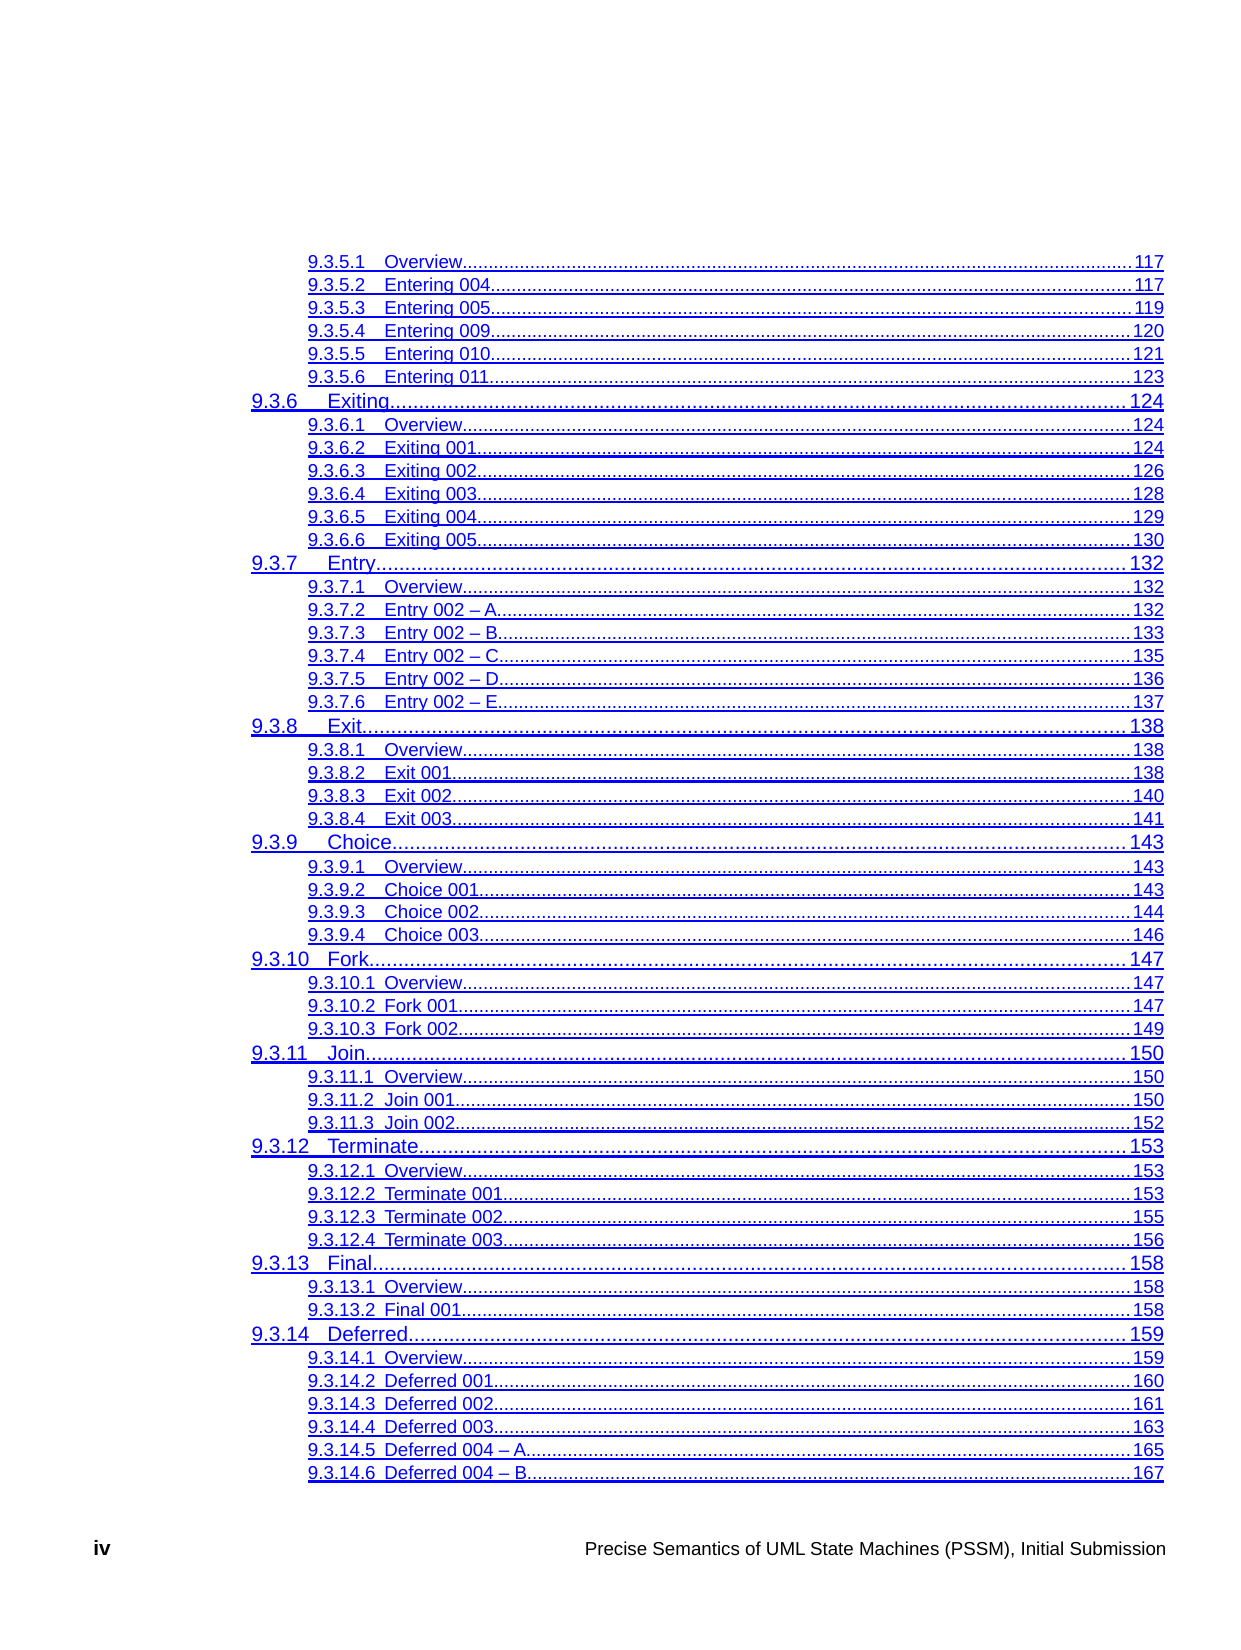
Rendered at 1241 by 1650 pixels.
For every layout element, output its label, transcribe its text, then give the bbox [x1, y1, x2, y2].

text 9.3.12.4 Terminate 003 156 [308, 1227, 1164, 1247]
text 9.3.14.3 Deferred 002 161 [308, 1392, 1164, 1412]
text 9.3.12.1 Overview 153 [308, 1158, 1164, 1178]
text 9.3.11.1 Overview 150 [308, 1064, 1164, 1085]
text 9.3.13.2 Final 001 158 [308, 1298, 1164, 1318]
text 9.3.14.6 Deferred 004 – B 167 [308, 1460, 1164, 1480]
text 9.3.6.4 Exiting 003 128 [308, 481, 1164, 501]
text 9.3.14.1 Overview 159 [308, 1346, 1164, 1366]
text 9.3.6.6 Exiting 005 130 [308, 527, 1164, 547]
text 9.3.10.3 Fork 002 149 [308, 1017, 1164, 1037]
text 9.3.10 Fork 147 [251, 946, 1164, 968]
text 9.3.8 Exit 138 [251, 712, 1164, 734]
text 9.3.11 Join 150 [251, 1039, 1164, 1061]
text 9.3.8.4 Exit 003 141 [308, 806, 1164, 826]
text 9.3.5.5 Entering 010 121 [308, 342, 1164, 362]
text 9.3.8.2 Exit 001 138 [308, 760, 1164, 780]
text 9.3.7.2 Entry 002 – A 132 [308, 598, 1164, 618]
text 9.3.9.2 Choice 001 143 [308, 877, 1164, 897]
text 9.3.11.3 Join 002 152 [308, 1110, 1164, 1130]
text 9.3.8.1 Overview 138 [308, 737, 1164, 758]
text 9.3.12 Terminate 153 [251, 1133, 1164, 1155]
text 9.3.11.2 Join 001 150 [308, 1087, 1164, 1108]
text 9.3.7.4 Entry 002 – C 135 [308, 644, 1164, 664]
text 9.3.7.3 Entry 002 – B 133 [308, 621, 1164, 641]
text 9.3.9 Choice 143 [251, 829, 1164, 851]
text 9.3.5.3 Entering 005 119 [308, 296, 1164, 316]
text 9.3.14.5 Deferred 004 – A 165 [308, 1437, 1164, 1458]
text 9.3.6.3 Exiting 002 126 [308, 458, 1164, 478]
text 9.3.13 Final 158 [251, 1250, 1164, 1272]
text 9.3.5.1 Overview 117 [308, 250, 1164, 270]
text 9.3.6.1 Overview 124 [308, 412, 1164, 433]
text 9.3.14.2 Deferred 001 160 [308, 1369, 1164, 1389]
text 9.3.13.1 Overview 158 [308, 1275, 1164, 1295]
text 9.3.10.2 Fork 001 147 [308, 994, 1164, 1014]
text 9.3.7 Entry 132 [251, 550, 1164, 572]
text 9.3.12.2 Terminate 001 153 [308, 1181, 1164, 1201]
text 9.3.6.5 Exiting 004 129 [308, 504, 1164, 524]
text 9.3.9.4 Choice 003 146 [308, 923, 1164, 943]
text 9.3.14.4 Deferred 003 163 [308, 1414, 1164, 1435]
text 9.3.7.1 Overview 132 [308, 575, 1164, 595]
text 9.3.9.3 Choice 002 144 [308, 900, 1164, 920]
text 9.3.8.3 Exit 002 140 [308, 783, 1164, 803]
text 9.3.5.4 Entering 009 120 [308, 319, 1164, 339]
text 9.3.14 Deferred 159 [251, 1321, 1164, 1343]
text 9.3.5.2 Entering 004 117 [308, 273, 1164, 293]
text 9.3.7.5 Entry 002 – D 136 [308, 667, 1164, 687]
text 9.3.10.1 Overview 147 [308, 971, 1164, 991]
text 9.3.6 Exiting 124 [251, 387, 1164, 409]
text 9.3.9.1 Overview 143 [308, 854, 1164, 874]
text 9.3.6.2 Exiting 001 124 [308, 435, 1164, 455]
text 9.3.5.6 Entering 011 123 [308, 364, 1164, 385]
text 9.3.12.3 Terminate 002 155 [308, 1204, 1164, 1224]
text 9.3.7.6 Entry 002 – E 137 [308, 689, 1164, 710]
